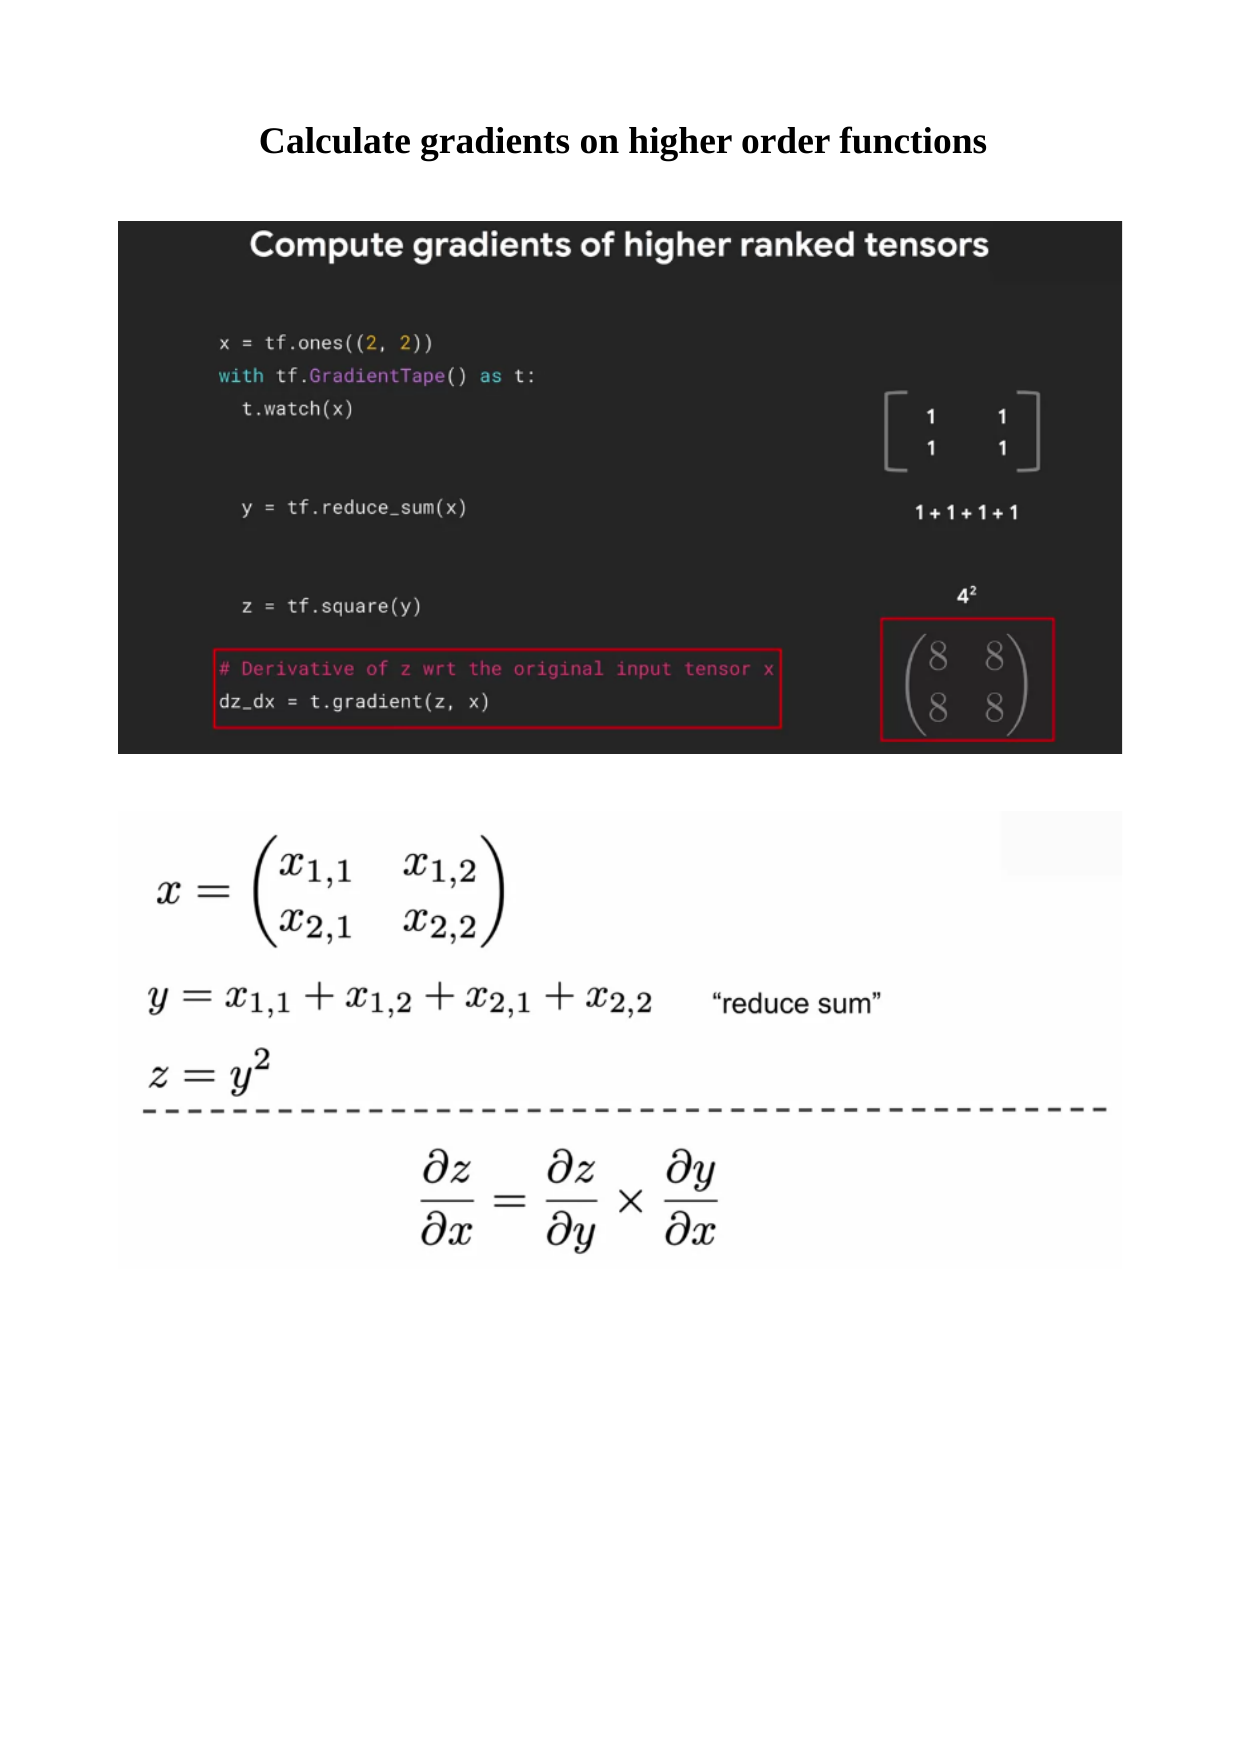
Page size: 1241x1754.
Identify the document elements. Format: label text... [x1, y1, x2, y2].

picture [118, 811, 1123, 1269]
picture [118, 221, 1123, 754]
subtitle Calculate gradients on higher order functions [118, 118, 1122, 161]
